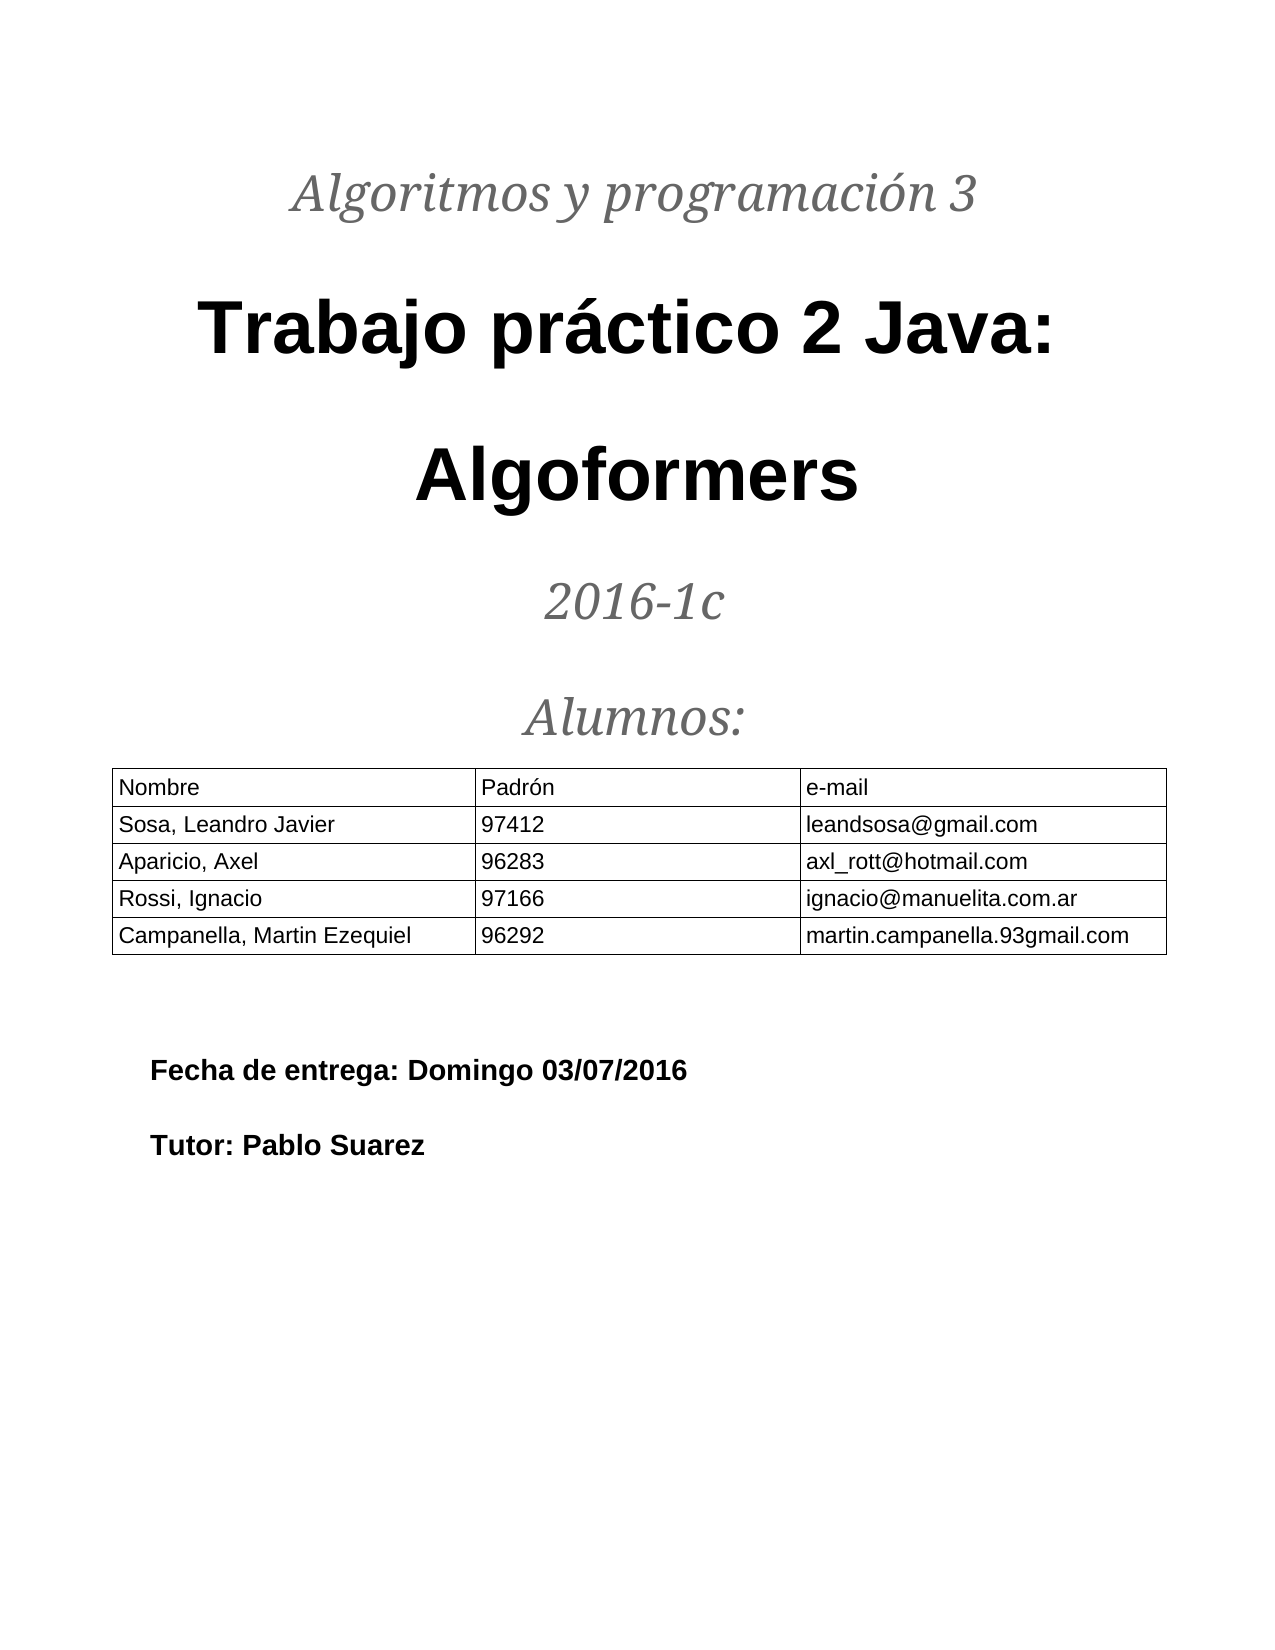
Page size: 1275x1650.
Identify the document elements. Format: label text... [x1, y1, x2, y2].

table_cell axl_rott@hotmail.com [801, 844, 1166, 880]
subtitle Algoritmos y programación 3 [150, 157, 1125, 226]
title Algoformers [150, 432, 1125, 516]
table_cell 97166 [476, 881, 800, 917]
text Fecha de entrega: Domingo 03/07/2016 [150, 1054, 1125, 1087]
table_cell 96283 [476, 844, 800, 880]
subtitle Alumnos: [150, 682, 1125, 750]
table_cell Rossi, Ignacio [113, 881, 475, 917]
table_cell Aparicio, Axel [113, 844, 475, 880]
text Tutor: Pablo Suarez [150, 1129, 1125, 1162]
table_cell Campanella, Martin Ezequiel [113, 918, 475, 954]
title Trabajo práctico 2 Java: [150, 286, 1125, 369]
table_cell martin.campanella.93gmail.com [801, 918, 1166, 954]
table_header e-mail [801, 769, 1166, 806]
table_cell ignacio@manuelita.com.ar [801, 881, 1166, 917]
table_header Padrón [476, 769, 800, 806]
subtitle 2016-1c [150, 566, 1125, 634]
table_cell Sosa, Leandro Javier [113, 807, 475, 843]
table_cell leandsosa@gmail.com [801, 807, 1166, 843]
table_header Nombre [113, 769, 475, 806]
table_cell 96292 [476, 918, 800, 954]
table_cell 97412 [476, 807, 800, 843]
